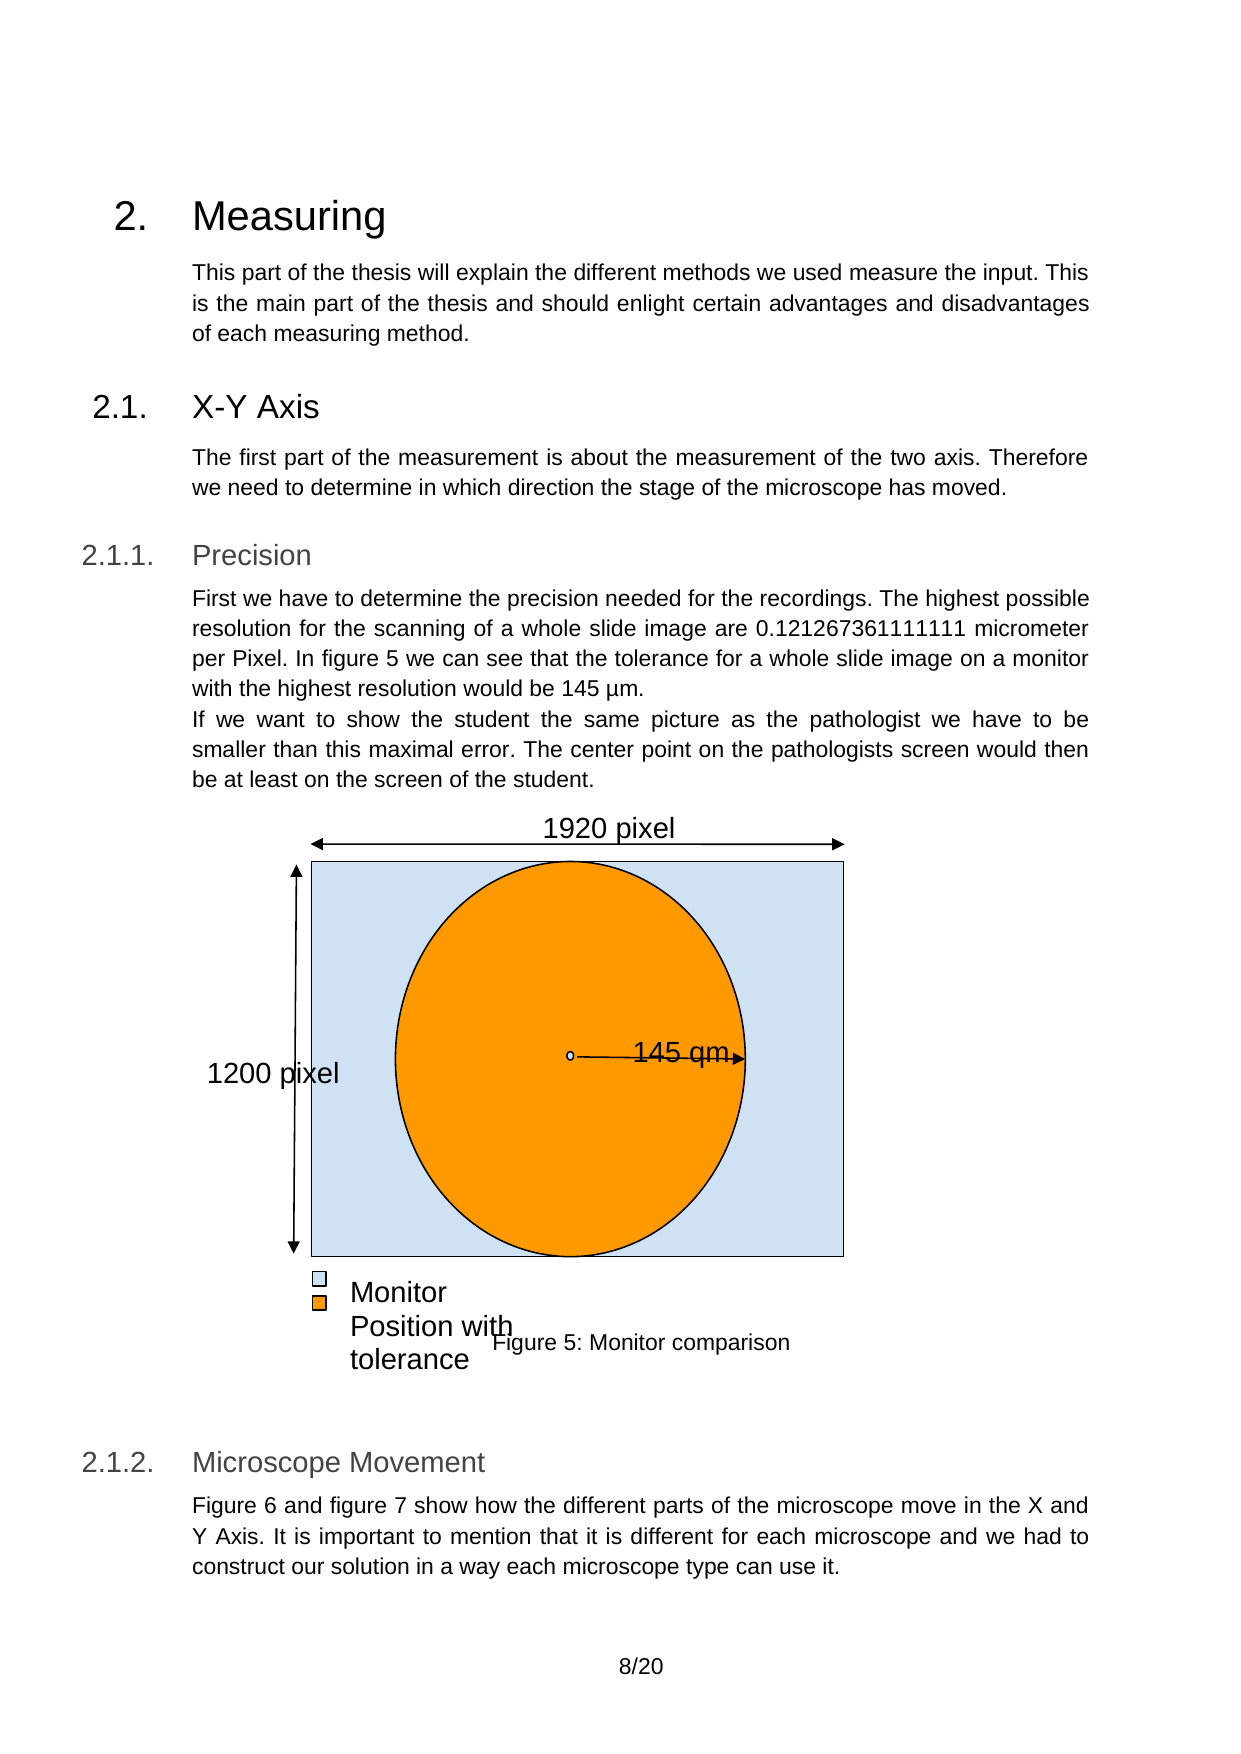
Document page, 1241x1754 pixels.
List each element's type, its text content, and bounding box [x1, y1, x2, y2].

subtitle Measuring [148, 192, 1090, 239]
text If we want to show the student the same picture as the pathologist we have to be smaller than this maximal error. The center point on the pathologists screen would then be at least on the screen of the student. [192, 706, 1090, 792]
subtitle Precision [154, 538, 1090, 571]
text First we have to determine the precision needed for the recordings. The highest possible resolution for the scanning of a whole slide image are 0.121267361111111 micrometer per Pixel. In figure 5 we can see that the tolerance for a whole slide image on a monitor with the highest resolution would be 145 µm. [192, 585, 1090, 702]
subtitle X-Y Axis [148, 387, 1090, 426]
text This part of the thesis will explain the different methods we used measure the input. This is the main part of the thesis and should enlight certain advantages and disadvantages of each measuring method. [192, 259, 1090, 346]
subtitle Microscope Movement [154, 1446, 1090, 1479]
text Figure 5: Monitor comparison [192, 1329, 1090, 1356]
text The first part of the measurement is about the measurement of the two axis. Therefore we need to determine in which direction the stage of the microscope has moved. [192, 444, 1090, 501]
text Figure 6 and figure 7 show how the different parts of the microscope move in the X and Y Axis. It is important to mention that it is different for each microscope and we had to construct our solution in a way each microscope type can use it. [192, 1492, 1090, 1579]
